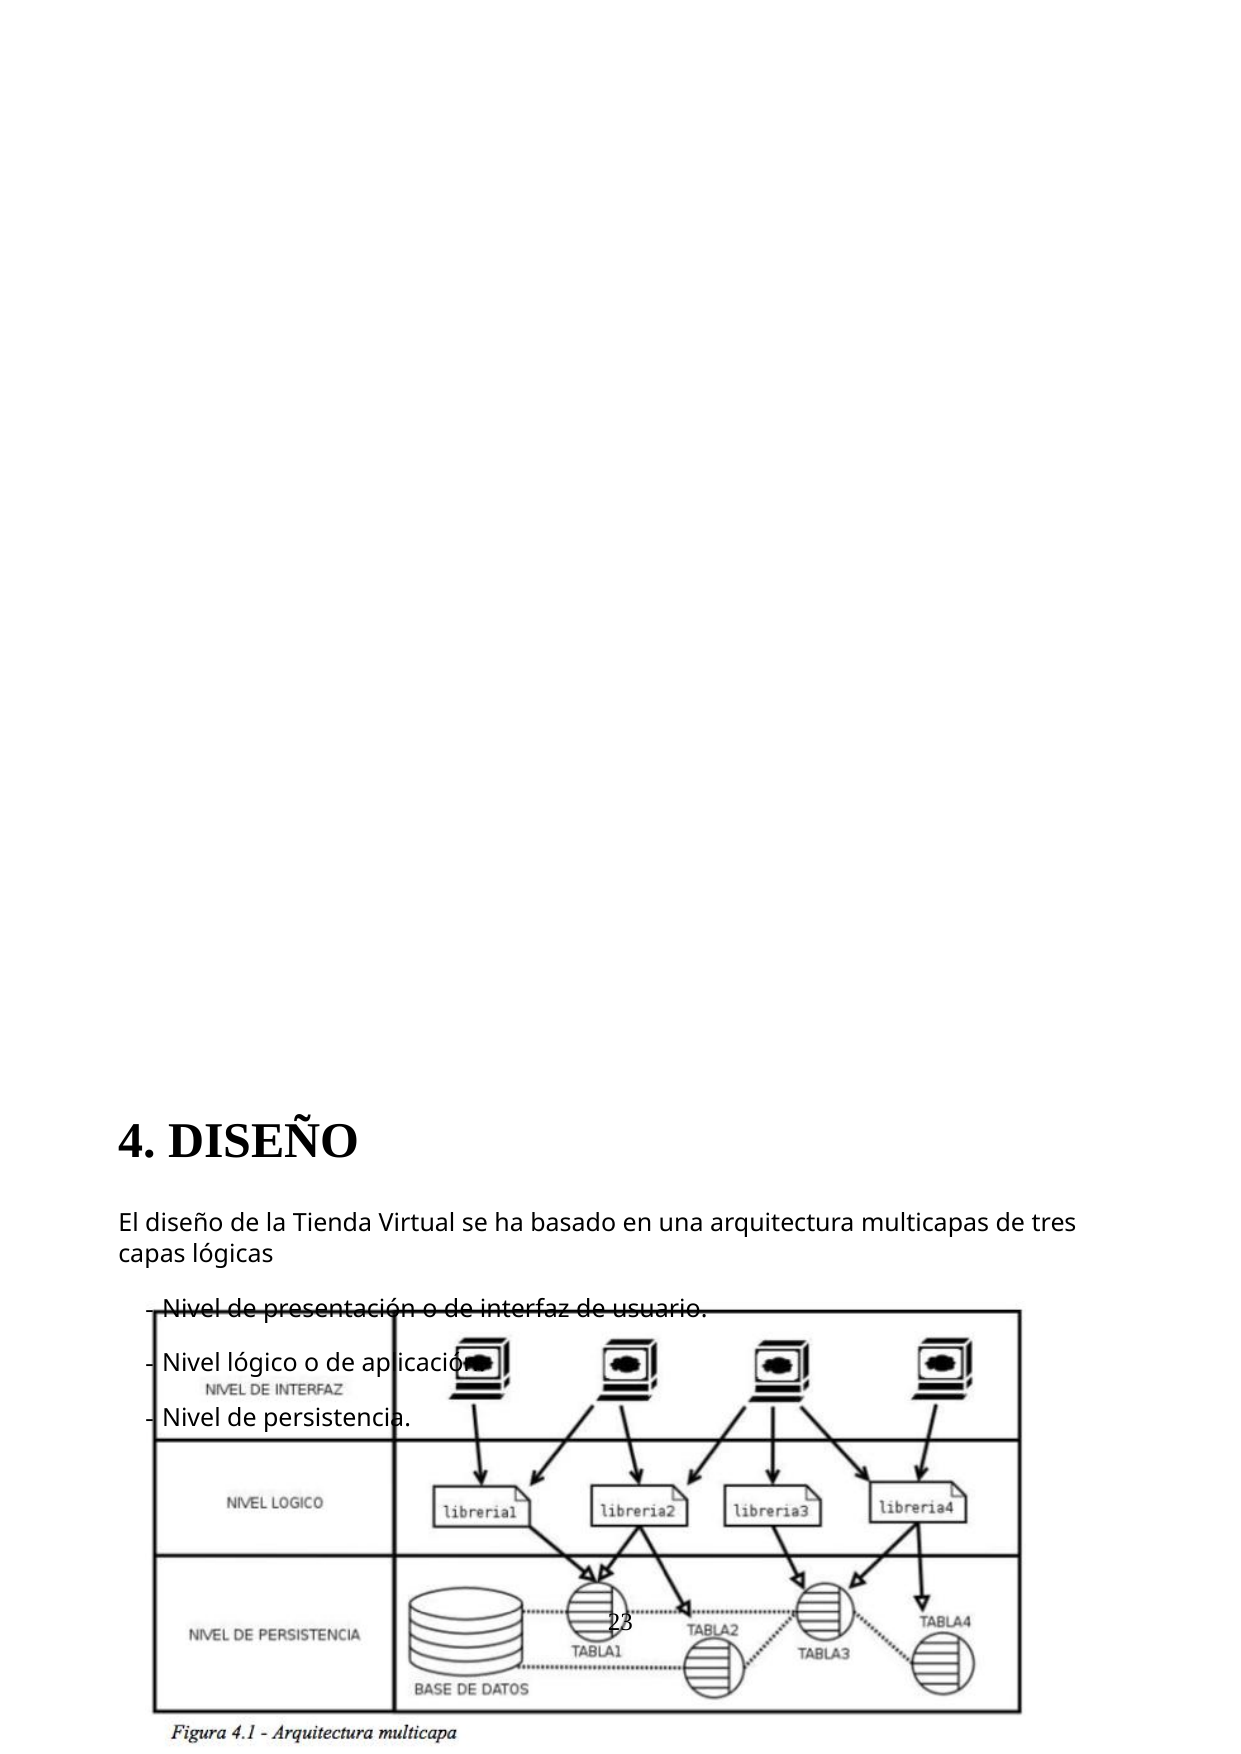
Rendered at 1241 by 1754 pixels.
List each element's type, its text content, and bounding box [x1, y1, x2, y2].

picture [231, 1305, 238, 1315]
list Nivel de persistencia. [1030, 1400, 1122, 1434]
list Nivel de presentación o de interfaz de usuario. [145, 1290, 1122, 1324]
picture [580, 1305, 587, 1315]
text El diseño de la Tienda Virtual se ha basado en una arquitectura multicapas de tres capas lógicas [118, 1207, 1093, 1269]
list Nivel lógico o de aplicación. [1030, 1345, 1122, 1379]
subtitle 4. DISEÑO [118, 1111, 1122, 1168]
picture [447, 1305, 454, 1315]
picture [145, 1301, 1030, 1754]
picture [169, 1301, 177, 1314]
